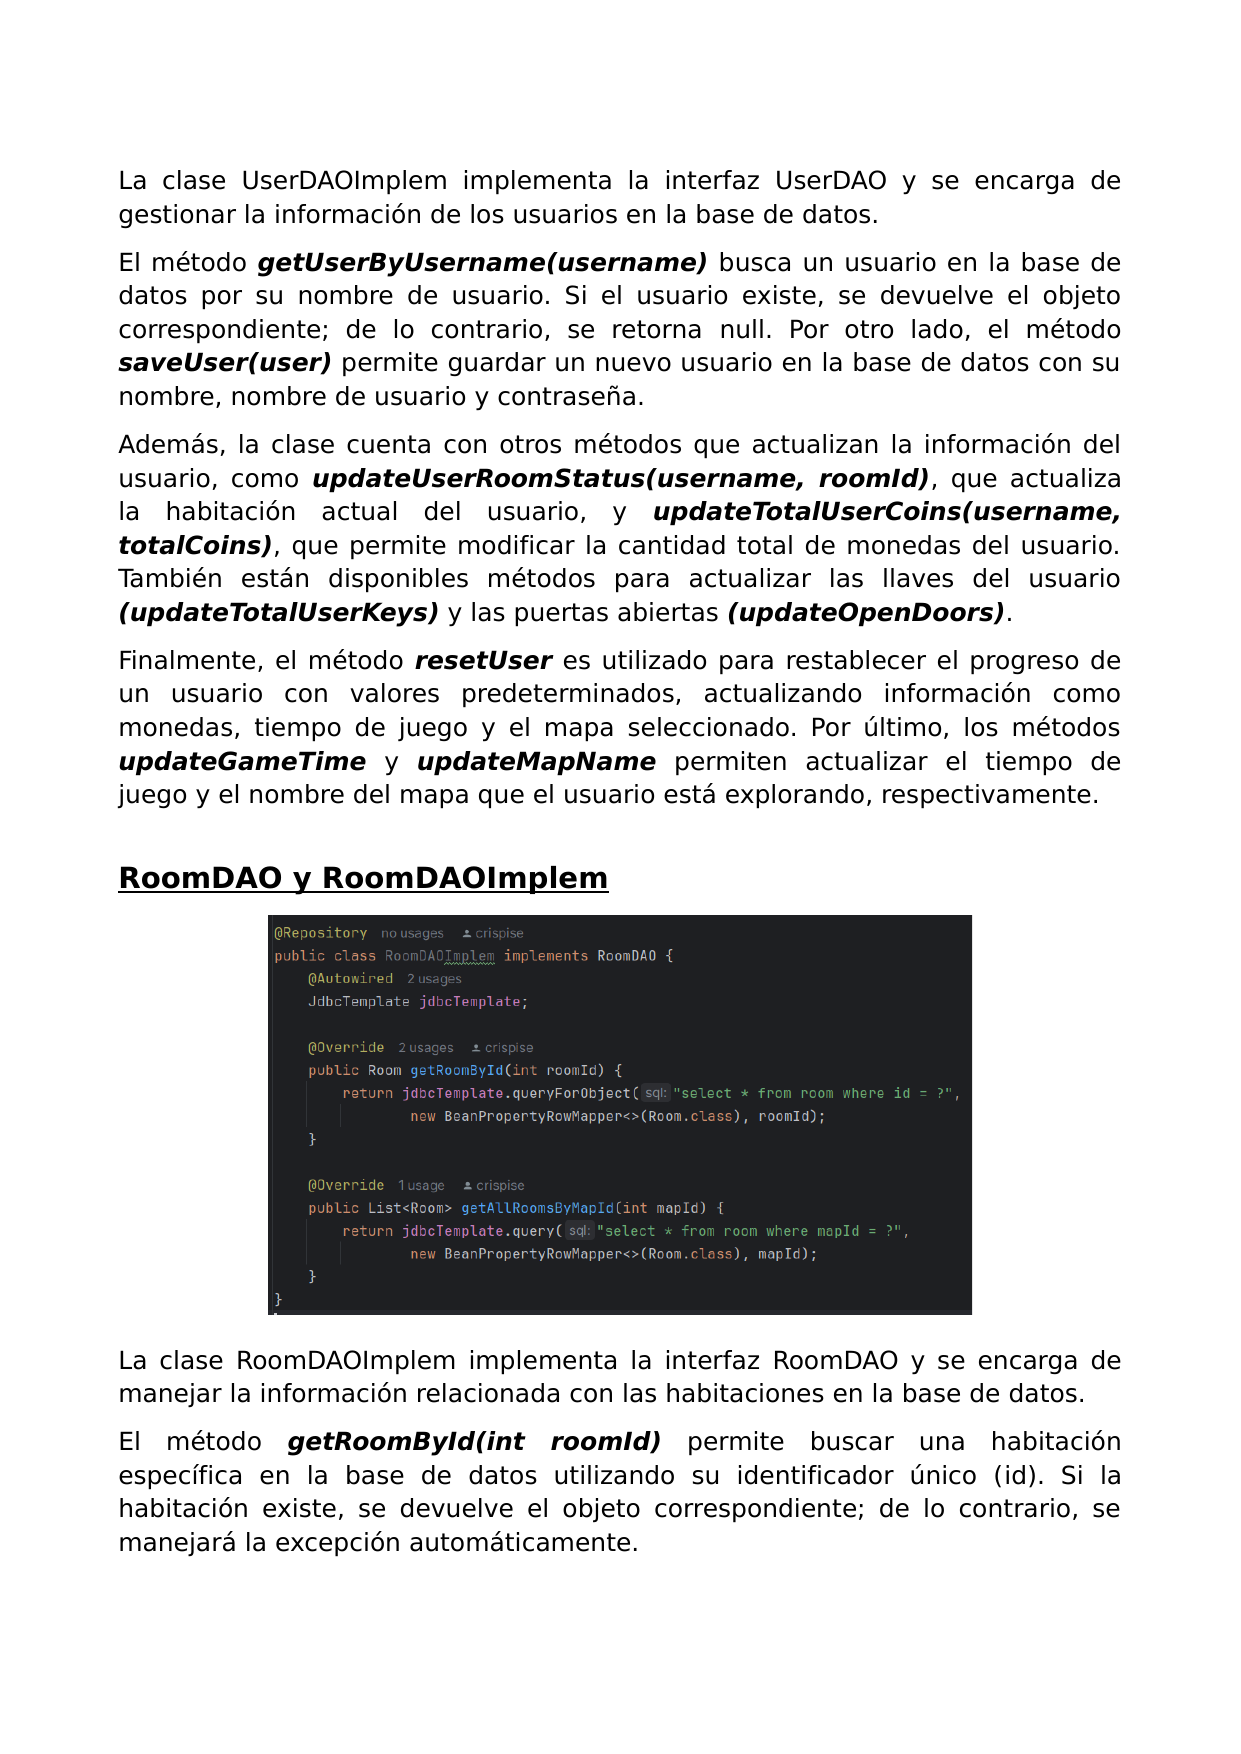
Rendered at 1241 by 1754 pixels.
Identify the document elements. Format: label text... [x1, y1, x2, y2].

text RoomDAO y RoomDAOImplem [118, 862, 1122, 896]
text El método getUserByUsername(username) busca un usuario en la base de datos por su nombre de usuario. Si el usuario existe, se devuelve el objeto correspondiente; de lo contrario, se retorna null. Por otro lado, el método saveUser(user) permite guardar un nuevo usuario en la base de datos con su nombre, nombre de usuario y contraseña. [118, 248, 1122, 411]
text La clase RoomDAOImplem implementa la interfaz RoomDAO y se encarga de manejar la información relacionada con las habitaciones en la base de datos. [118, 1346, 1122, 1408]
text El método getRoomById(int roomId) permite buscar una habitación específica en la base de datos utilizando su identificador único (id). Si la habitación existe, se devuelve el objeto correspondiente; de lo contrario, se manejará la excepción automáticamente. [118, 1427, 1122, 1557]
text La clase UserDAOImplem implementa la interfaz UserDAO y se encarga de gestionar la información de los usuarios en la base de datos. [118, 166, 1122, 229]
text Además, la clase cuenta con otros métodos que actualizan la información del usuario, como updateUserRoomStatus(username, roomId), que actualiza la habitación actual del usuario, y updateTotalUserCoins(username, totalCoins), que permite modificar la cantidad total de monedas del usuario. También están disponibles métodos para actualizar las llaves del usuario (updateTotalUserKeys) y las puertas abiertas (updateOpenDoors). [118, 430, 1122, 627]
picture [268, 915, 973, 1315]
text Finalmente, el método resetUser es utilizado para restablecer el progreso de un usuario con valores predeterminados, actualizando información como monedas, tiempo de juego y el mapa seleccionado. Por último, los métodos updateGameTime y updateMapName permiten actualizar el tiempo de juego y el nombre del mapa que el usuario está explorando, respectivamente. [118, 646, 1122, 809]
